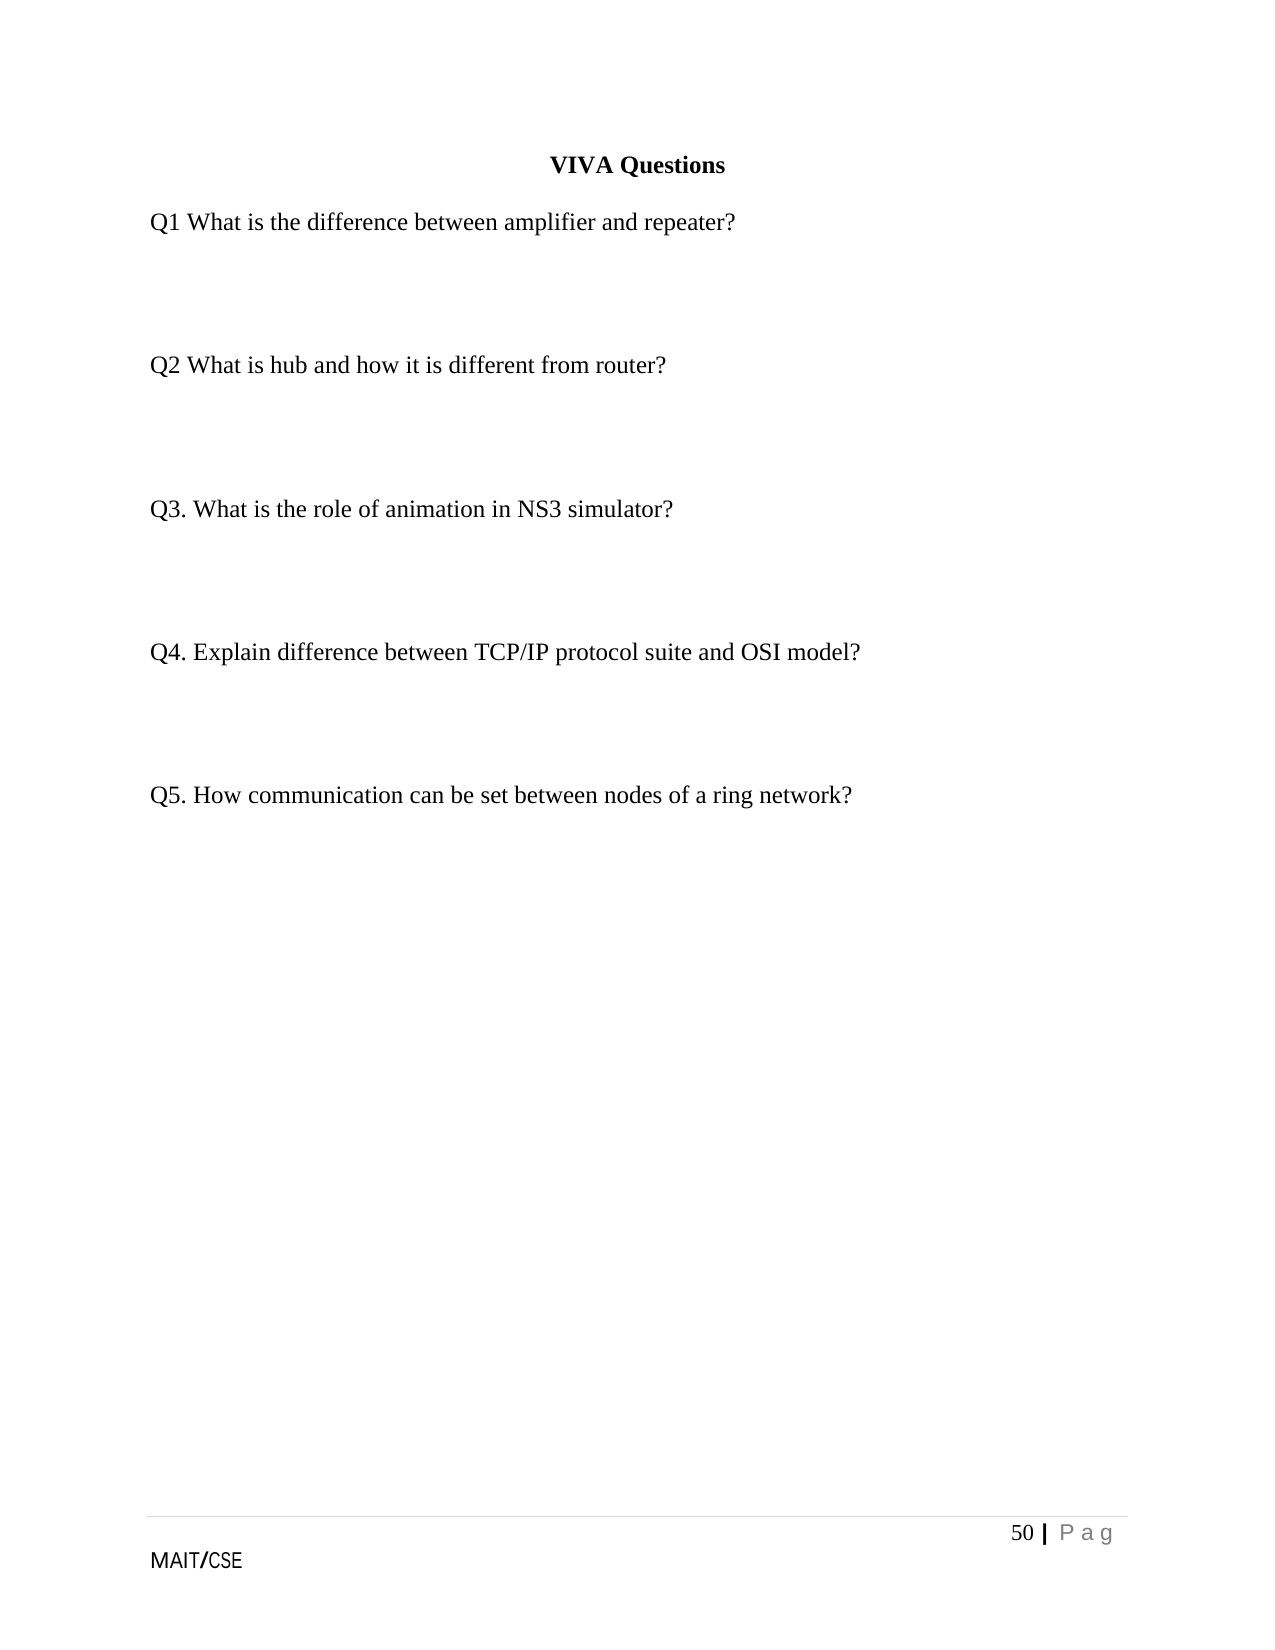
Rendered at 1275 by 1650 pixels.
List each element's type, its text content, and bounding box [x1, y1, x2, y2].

text Q4. Explain difference between TCP/IP protocol suite and OSI model? [150, 637, 1212, 666]
text VIVA Questions [348, 150, 927, 179]
text Q5. How communication can be set between nodes of a ring network? [150, 780, 1212, 809]
text Q3. What is the role of animation in NS3 simulator? [150, 494, 1212, 522]
text Q1 What is the difference between amplifier and repeater? [150, 207, 1212, 236]
text Q2 What is hub and how it is different from router? [150, 350, 1212, 379]
